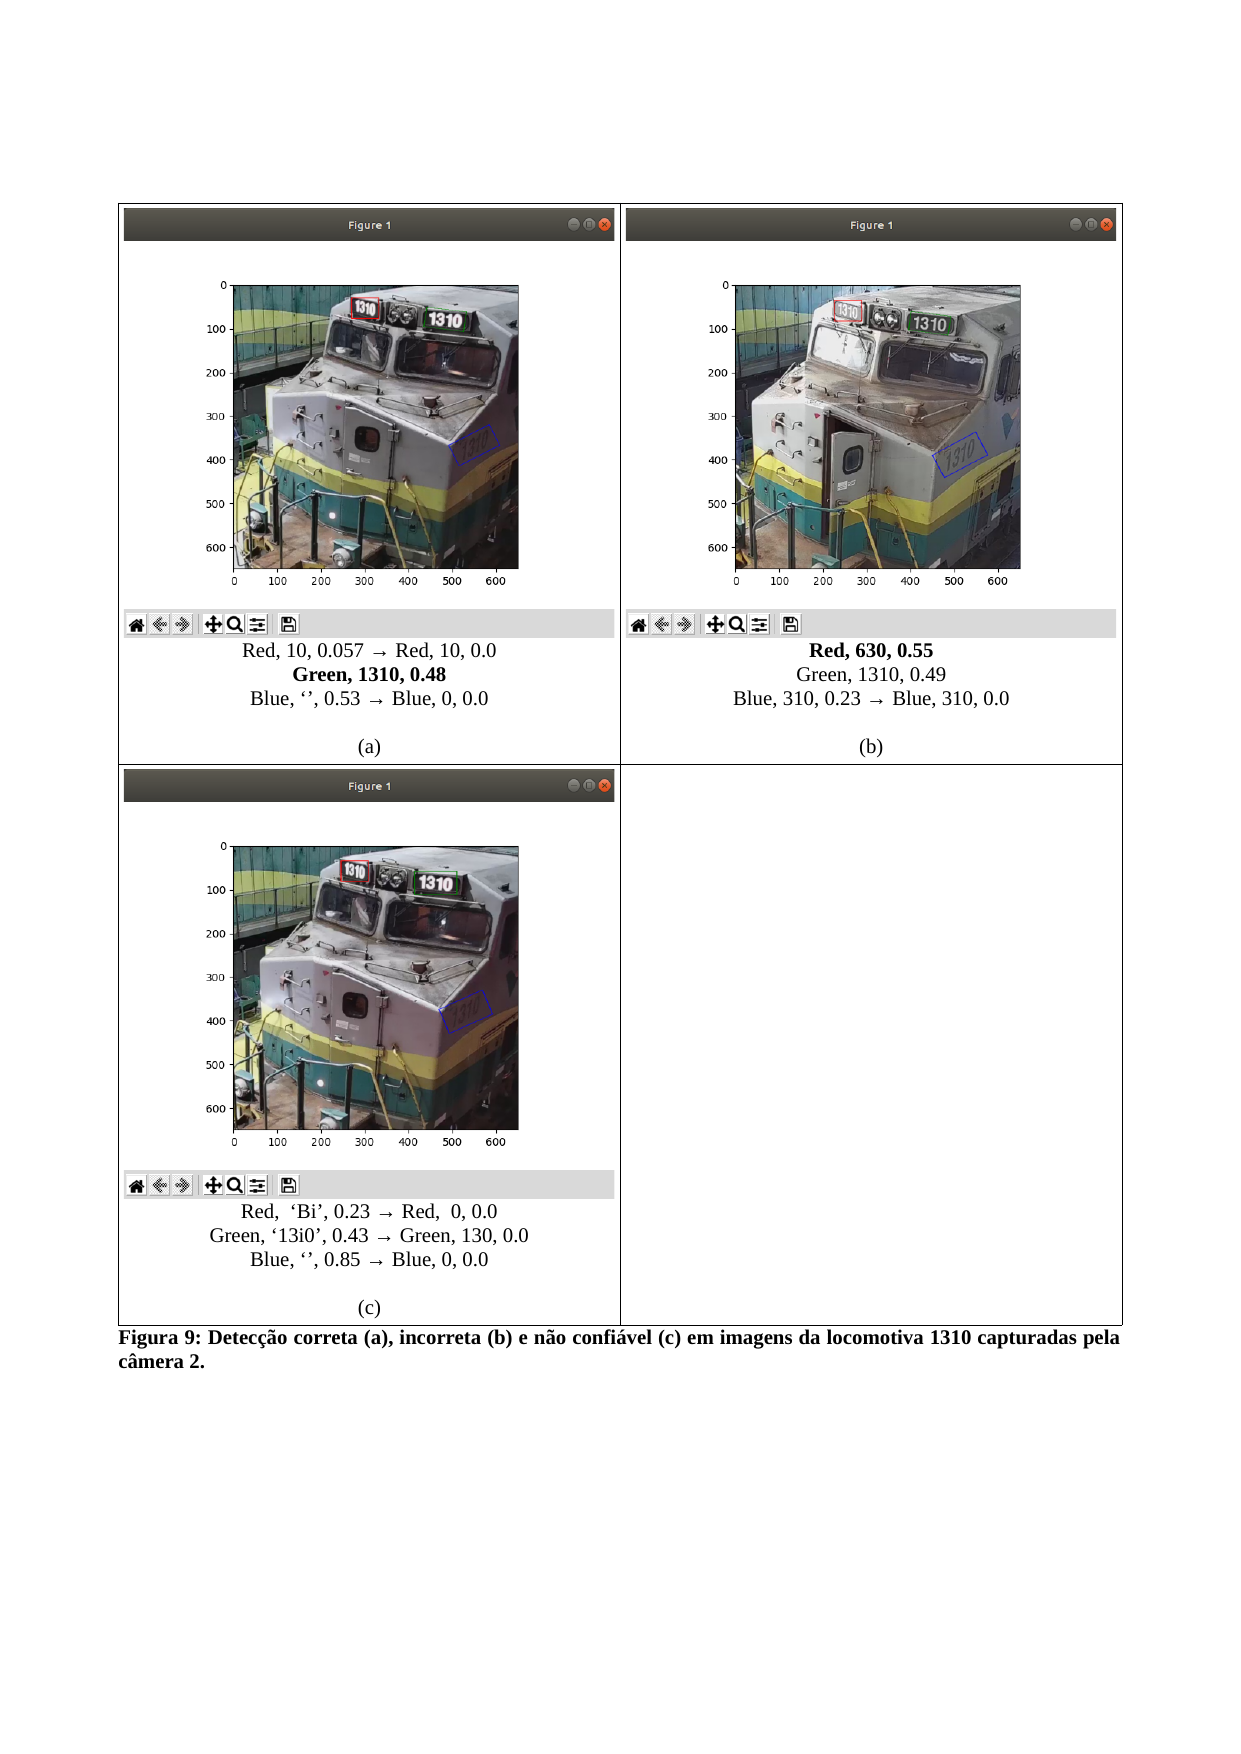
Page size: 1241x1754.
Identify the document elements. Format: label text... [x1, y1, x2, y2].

table_cell [621, 765, 1122, 1325]
table_cell Red, ‘Bi’, 0.23 → Red, 0, 0.0 Green, ‘13i0’, 0.43 → Green, 130, 0.0 Blue, ‘’, 0.85 → Blue, 0, 0.0 (c) [119, 765, 620, 1325]
picture [123, 769, 615, 1199]
picture [625, 208, 1117, 638]
text Figura 9: Detecção correta (a), incorreta (b) e não confiável (c) em imagens da locomotiva 1310 capturadas pela câmera 2. [118, 1326, 1122, 1373]
table_header Red, 630, 0.55 Green, 1310, 0.49 Blue, 310, 0.23 → Blue, 310, 0.0 (b) [621, 204, 1122, 764]
table_header Red, 10, 0.057 → Red, 10, 0.0 Green, 1310, 0.48 Blue, ‘’, 0.53 → Blue, 0, 0.0 (a) [119, 204, 620, 764]
picture [123, 208, 615, 638]
